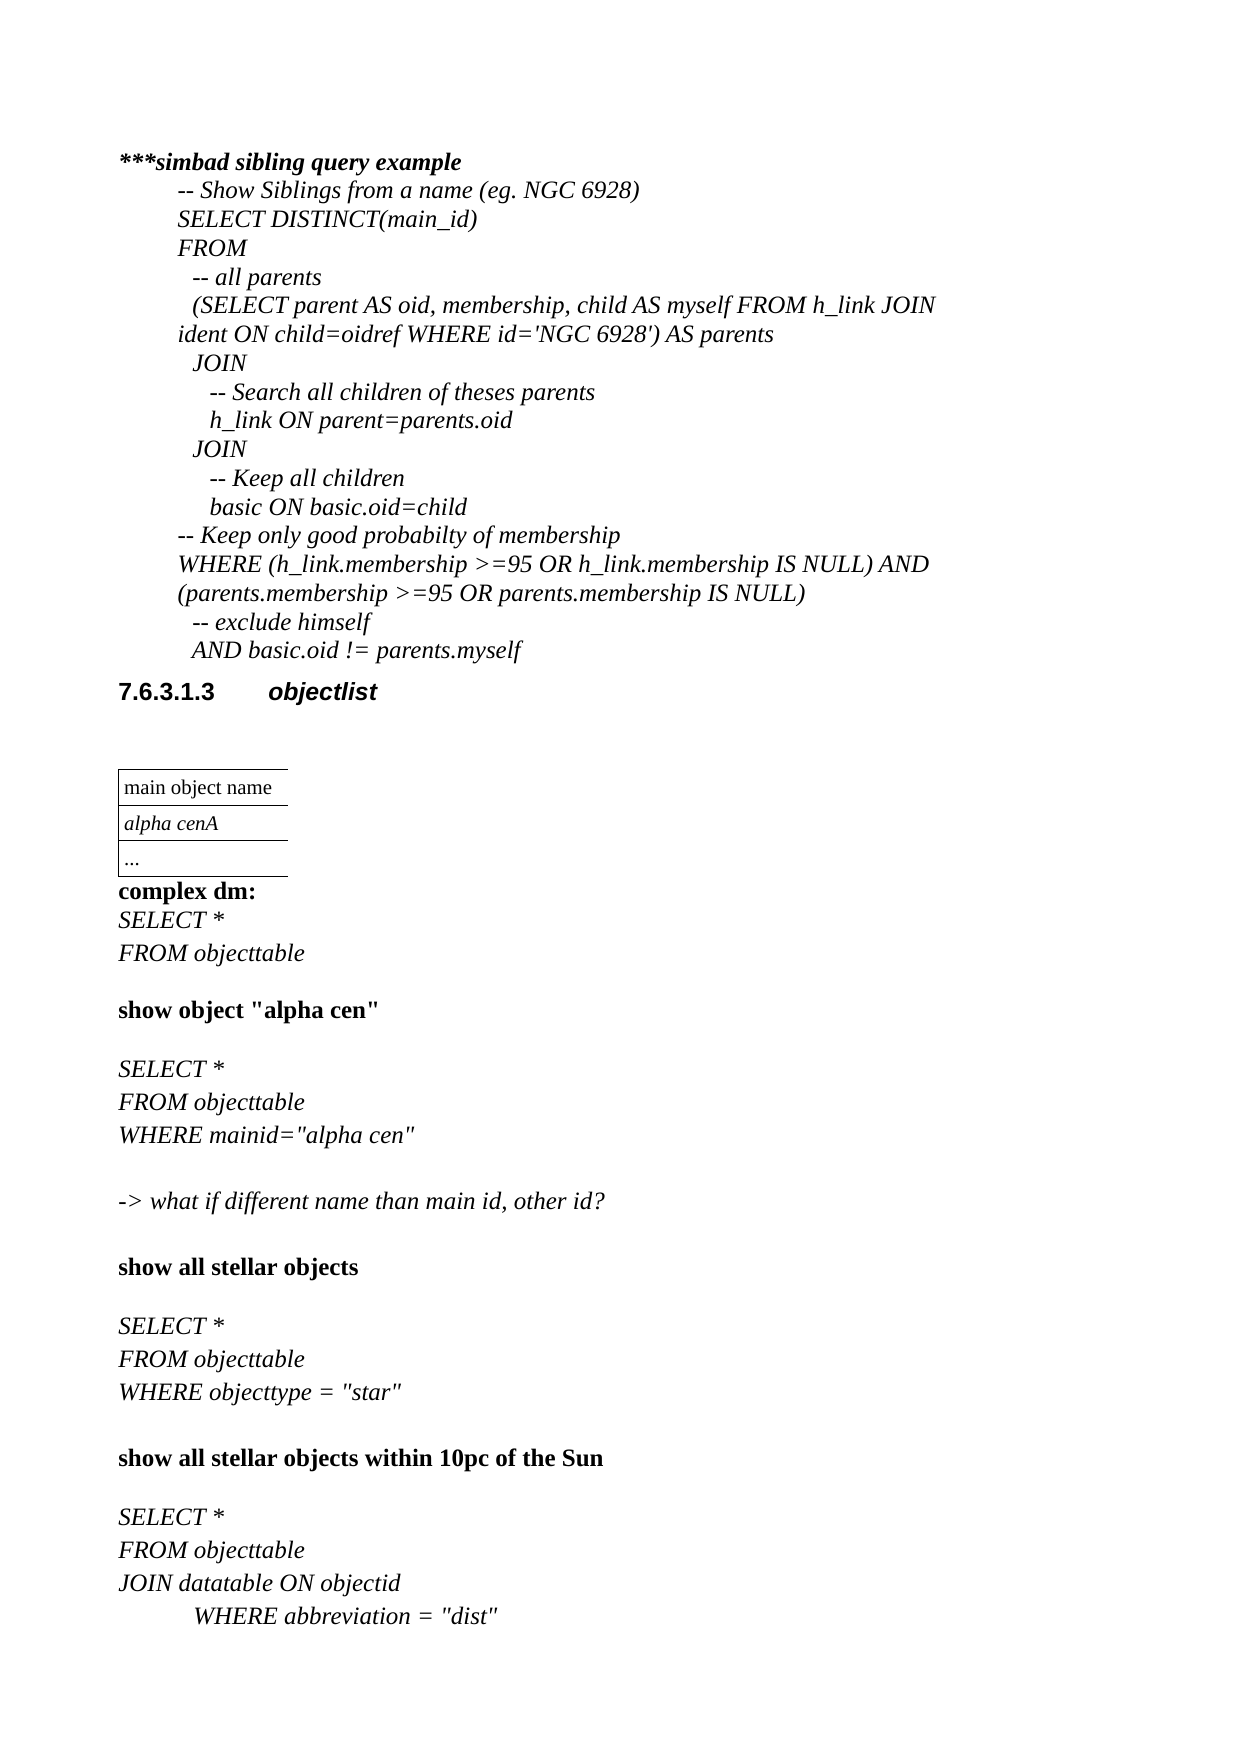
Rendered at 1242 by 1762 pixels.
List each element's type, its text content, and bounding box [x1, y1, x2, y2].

text FROM objecttable [118, 938, 1124, 967]
text ***simbad sibling query example [118, 147, 1124, 176]
text SELECT * [118, 1054, 1124, 1083]
text show object "alpha cen" [118, 995, 1124, 1024]
text -> what if different name than main id, other id? [118, 1186, 1124, 1215]
table_cell alpha cenA [119, 806, 288, 840]
text FROM objecttable [118, 1535, 1124, 1564]
subtitle objectlist [118, 677, 1124, 705]
text SELECT * [118, 905, 1124, 934]
text FROM objecttable [118, 1087, 1124, 1116]
text complex dm: [118, 876, 1124, 905]
text show all stellar objects [118, 1252, 1124, 1281]
table_header main object name [119, 770, 288, 805]
text SELECT * [118, 1502, 1124, 1531]
text WHERE abbreviation = "dist" [118, 1601, 1124, 1630]
text SELECT * [118, 1311, 1124, 1340]
text WHERE mainid="alpha cen" [118, 1120, 1124, 1149]
text show all stellar objects within 10pc of the Sun [118, 1443, 1124, 1472]
text FROM objecttable [118, 1344, 1124, 1373]
table_cell ... [119, 841, 288, 876]
text JOIN datatable ON objectid [118, 1568, 1124, 1597]
text -- Show Siblings from a name (eg. NGC 6928) SELECT DISTINCT(main_id) FROM -- all parents (SELECT parent AS oid, membership, child AS myself FROM h_link JOIN ident ON child=oidref WHERE id='NGC 6928') AS parents JOIN -- Search all children of theses parents h_link ON parent=parents.oid JOIN -- Keep all children basic ON basic.oid=child -- Keep only good probabilty of membership WHERE (h_link.membership >=95 OR h_link.membership IS NULL) AND (parents.membership >=95 OR parents.membership IS NULL) -- exclude himself AND basic.oid != parents.myself [177, 176, 1065, 664]
text WHERE objecttype = "star" [118, 1377, 1124, 1406]
